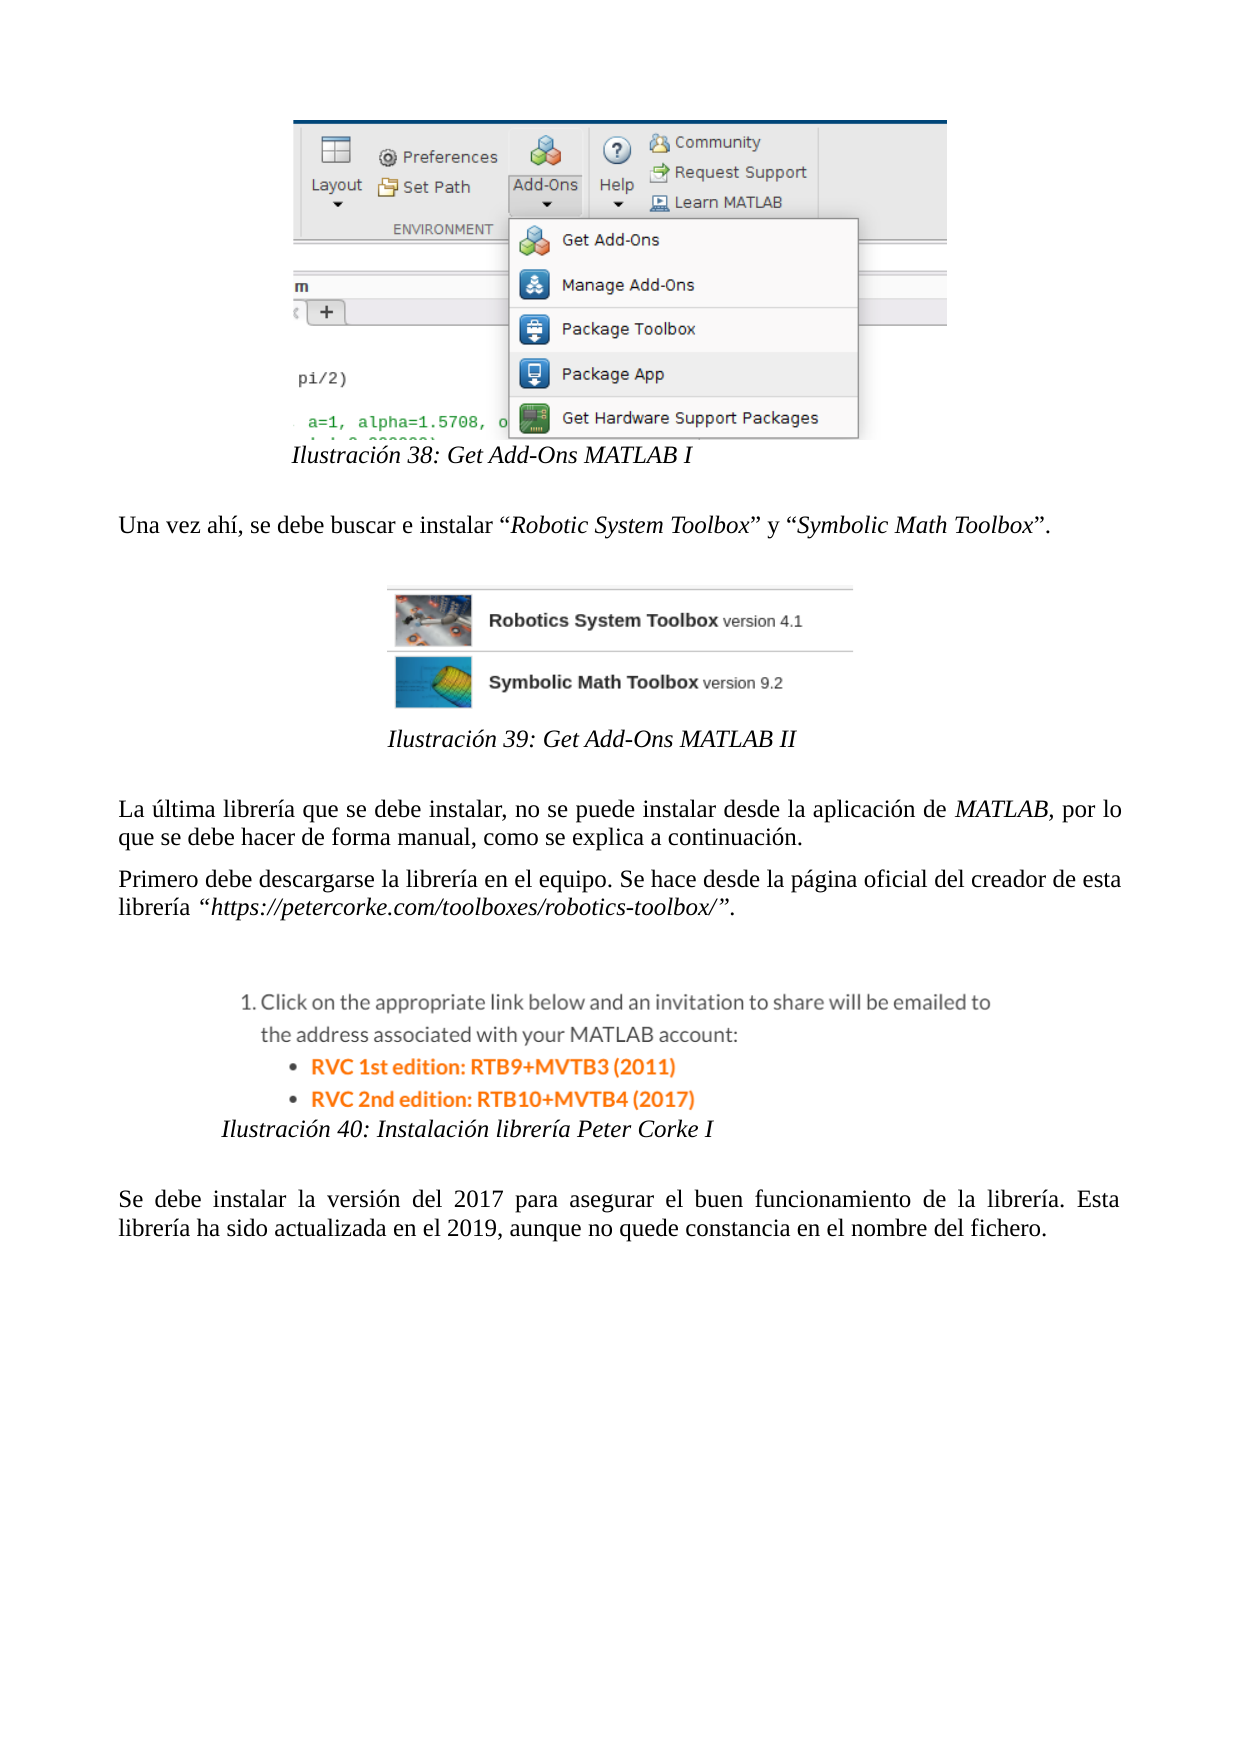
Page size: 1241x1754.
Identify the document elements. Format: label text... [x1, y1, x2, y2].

text Ilustración 39: Get Add-Ons MATLAB II [387, 724, 853, 752]
text Ilustración 38: Get Add-Ons MATLAB I [291, 132, 949, 469]
text Se debe instalar la versión del 2017 para asegurar el buen funcionamiento de la librería. Esta librería ha sido actualizada en el 2019, aunque no quede constancia en el nombre del fichero. [118, 1184, 1122, 1242]
text Ilustración 40: Instalación librería Peter Corke I [221, 1115, 1019, 1143]
text Una vez ahí, se debe buscar e instalar “Robotic System Toolbox” y “Symbolic Math Toolbox”. [118, 510, 1122, 539]
text La última librería que se debe instalar, no se puede instalar desde la aplicación de MATLAB, por lo que se debe hacer de forma manual, como se explica a continuación. [118, 794, 1122, 851]
text Primero debe descargarse la librería en el equipo. Se hace desde la página oficial del creador de esta librería “https://petercorke.com/toolboxes/robotics-toolbox/”. [118, 864, 1122, 921]
